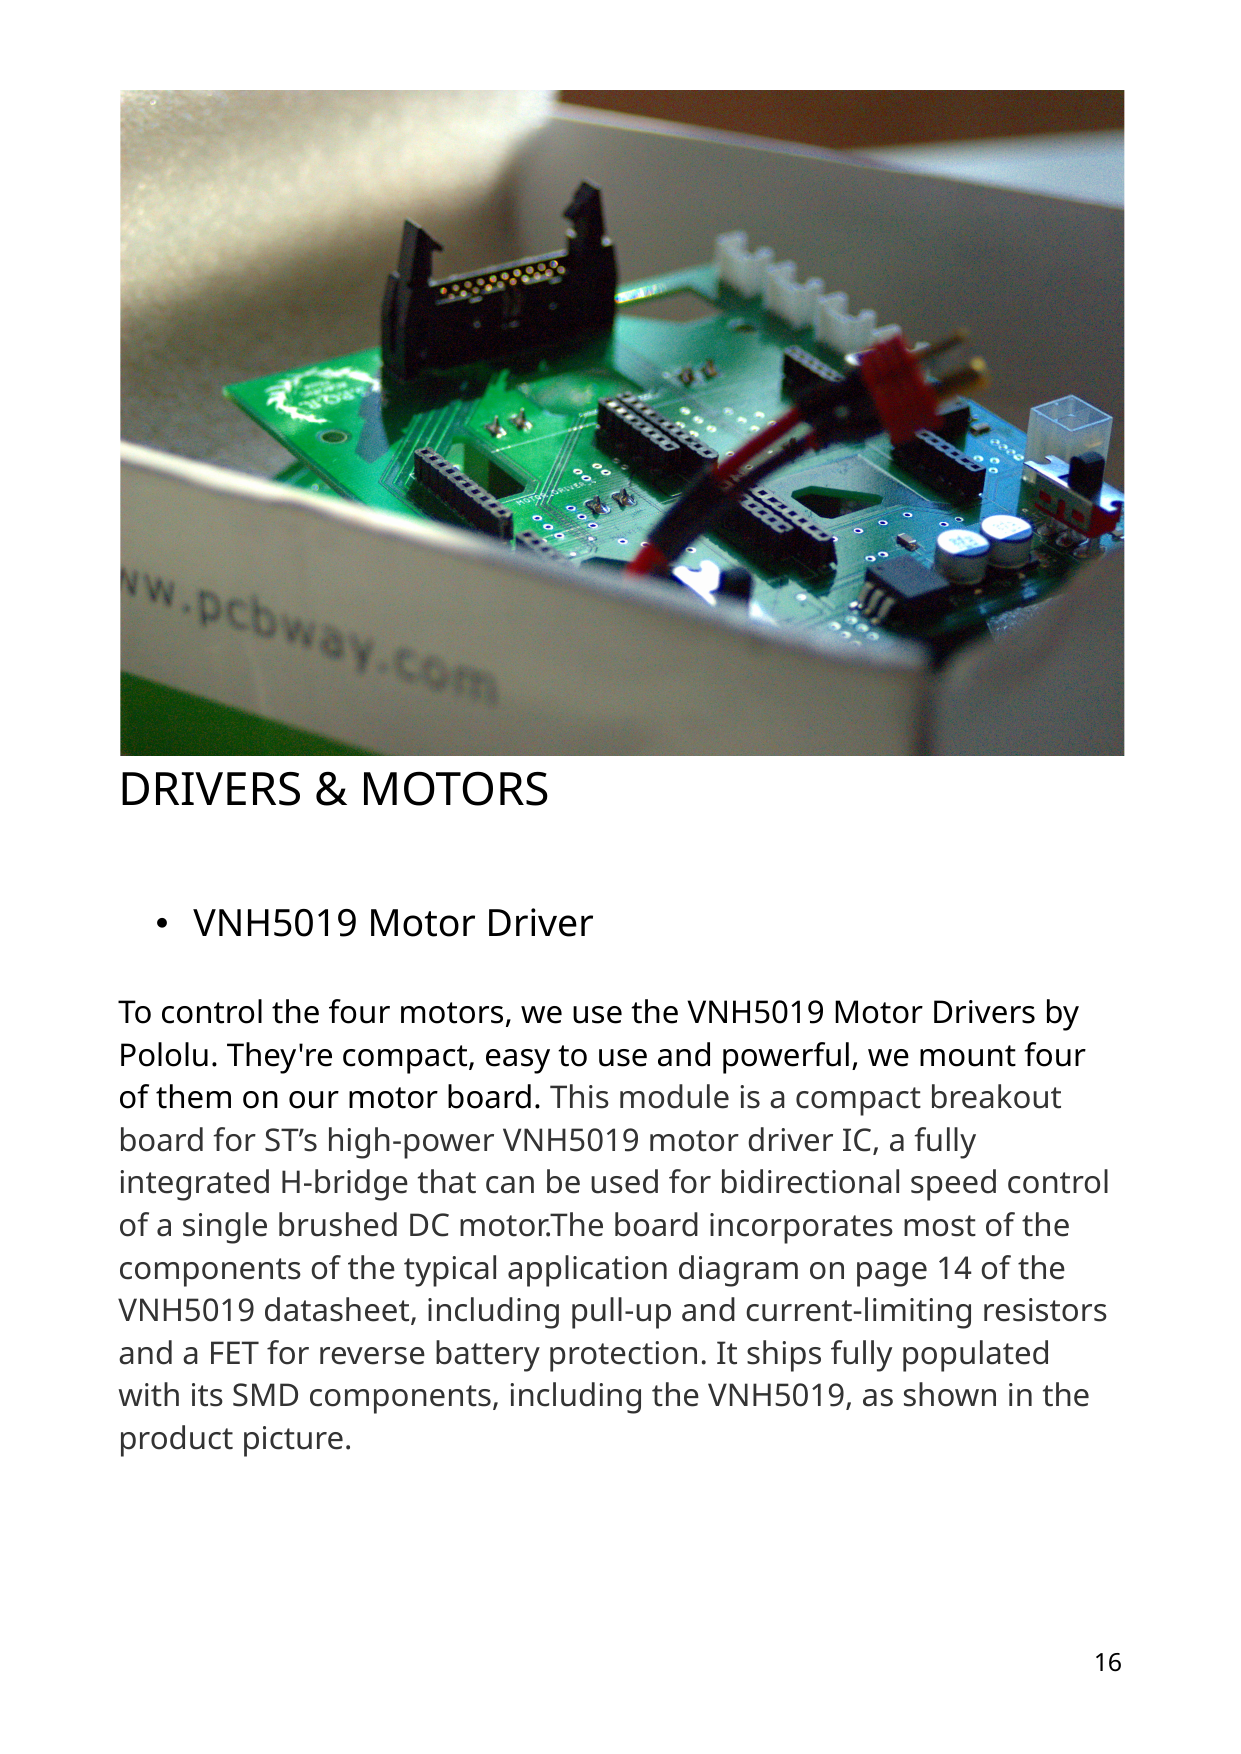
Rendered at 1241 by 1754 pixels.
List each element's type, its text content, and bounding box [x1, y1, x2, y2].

picture [120, 90, 1125, 756]
text To control the four motors, we use the VNH5019 Motor Drivers by Pololu. They're compact, easy to use and powerful, we mount four of them on our motor board. This module is a compact breakout board for ST’s high-power VNH5019 motor driver IC, a fully integrated H-bridge that can be used for bidirectional speed control of a single brushed DC motor.The board incorporates most of the components of the typical application diagram on page 14 of the VNH5019 datasheet, including pull-up and current-limiting resistors and a FET for reverse battery protection. It ships fully populated with its SMD components, including the VNH5019, as shown in the product picture. [118, 990, 1122, 1459]
list VNH5019 Motor Driver [156, 896, 1122, 947]
text DRIVERS & MOTORS [118, 91, 1122, 818]
